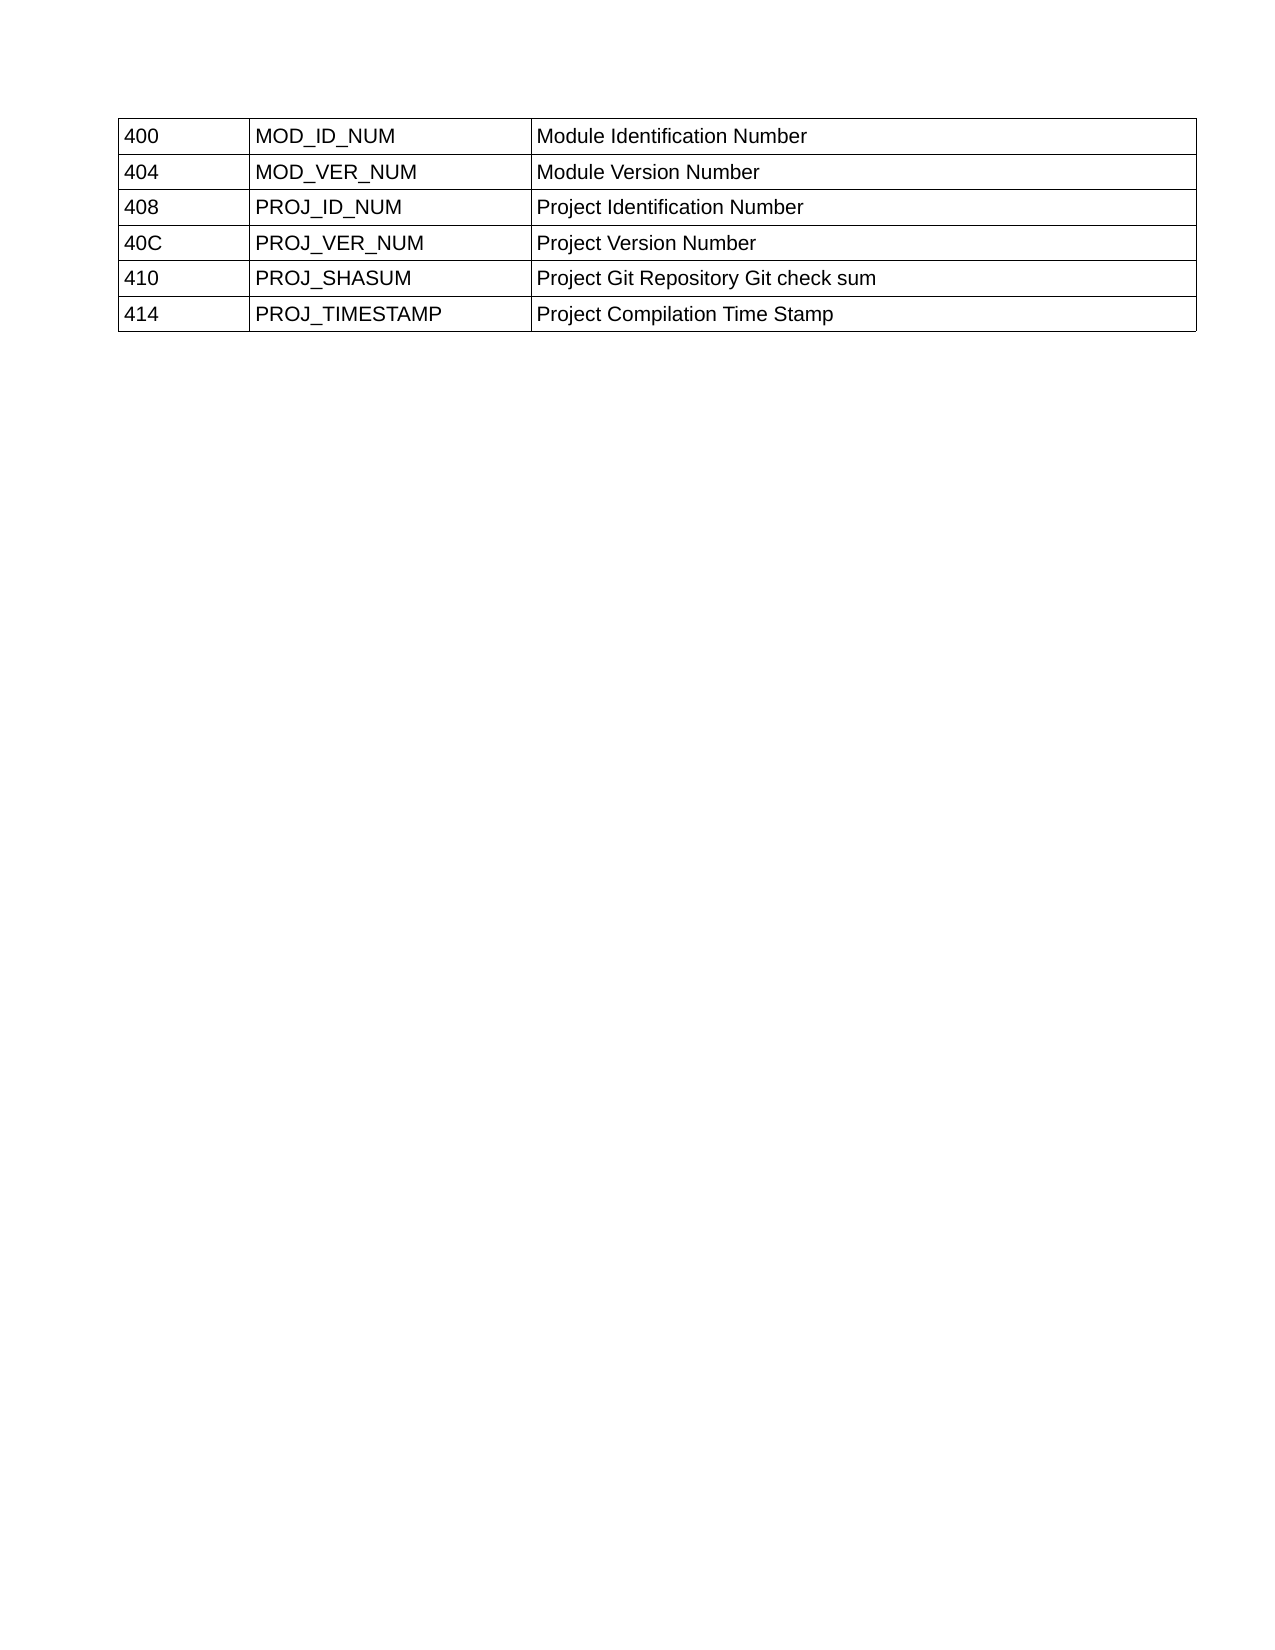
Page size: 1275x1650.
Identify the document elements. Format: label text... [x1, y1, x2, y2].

table_cell 40C [119, 226, 249, 260]
table_cell Project Git Repository Git check sum [532, 261, 1196, 296]
table_cell 400 [119, 119, 249, 154]
table_cell 404 [119, 155, 249, 189]
table_cell PROJ_TIMESTAMP [250, 297, 531, 331]
table_cell Project Identification Number [532, 190, 1196, 225]
table_cell 408 [119, 190, 249, 225]
table_cell Project Version Number [532, 226, 1196, 260]
table_cell 410 [119, 261, 249, 296]
table_cell MOD_ID_NUM [250, 119, 531, 154]
table_cell Project Compilation Time Stamp [532, 297, 1196, 331]
table_cell PROJ_SHASUM [250, 261, 531, 296]
table_cell PROJ_ID_NUM [250, 190, 531, 225]
table_cell Module Version Number [532, 155, 1196, 189]
table_cell MOD_VER_NUM [250, 155, 531, 189]
table_cell 414 [119, 297, 249, 331]
table_cell Module Identification Number [532, 119, 1196, 154]
table_cell PROJ_VER_NUM [250, 226, 531, 260]
